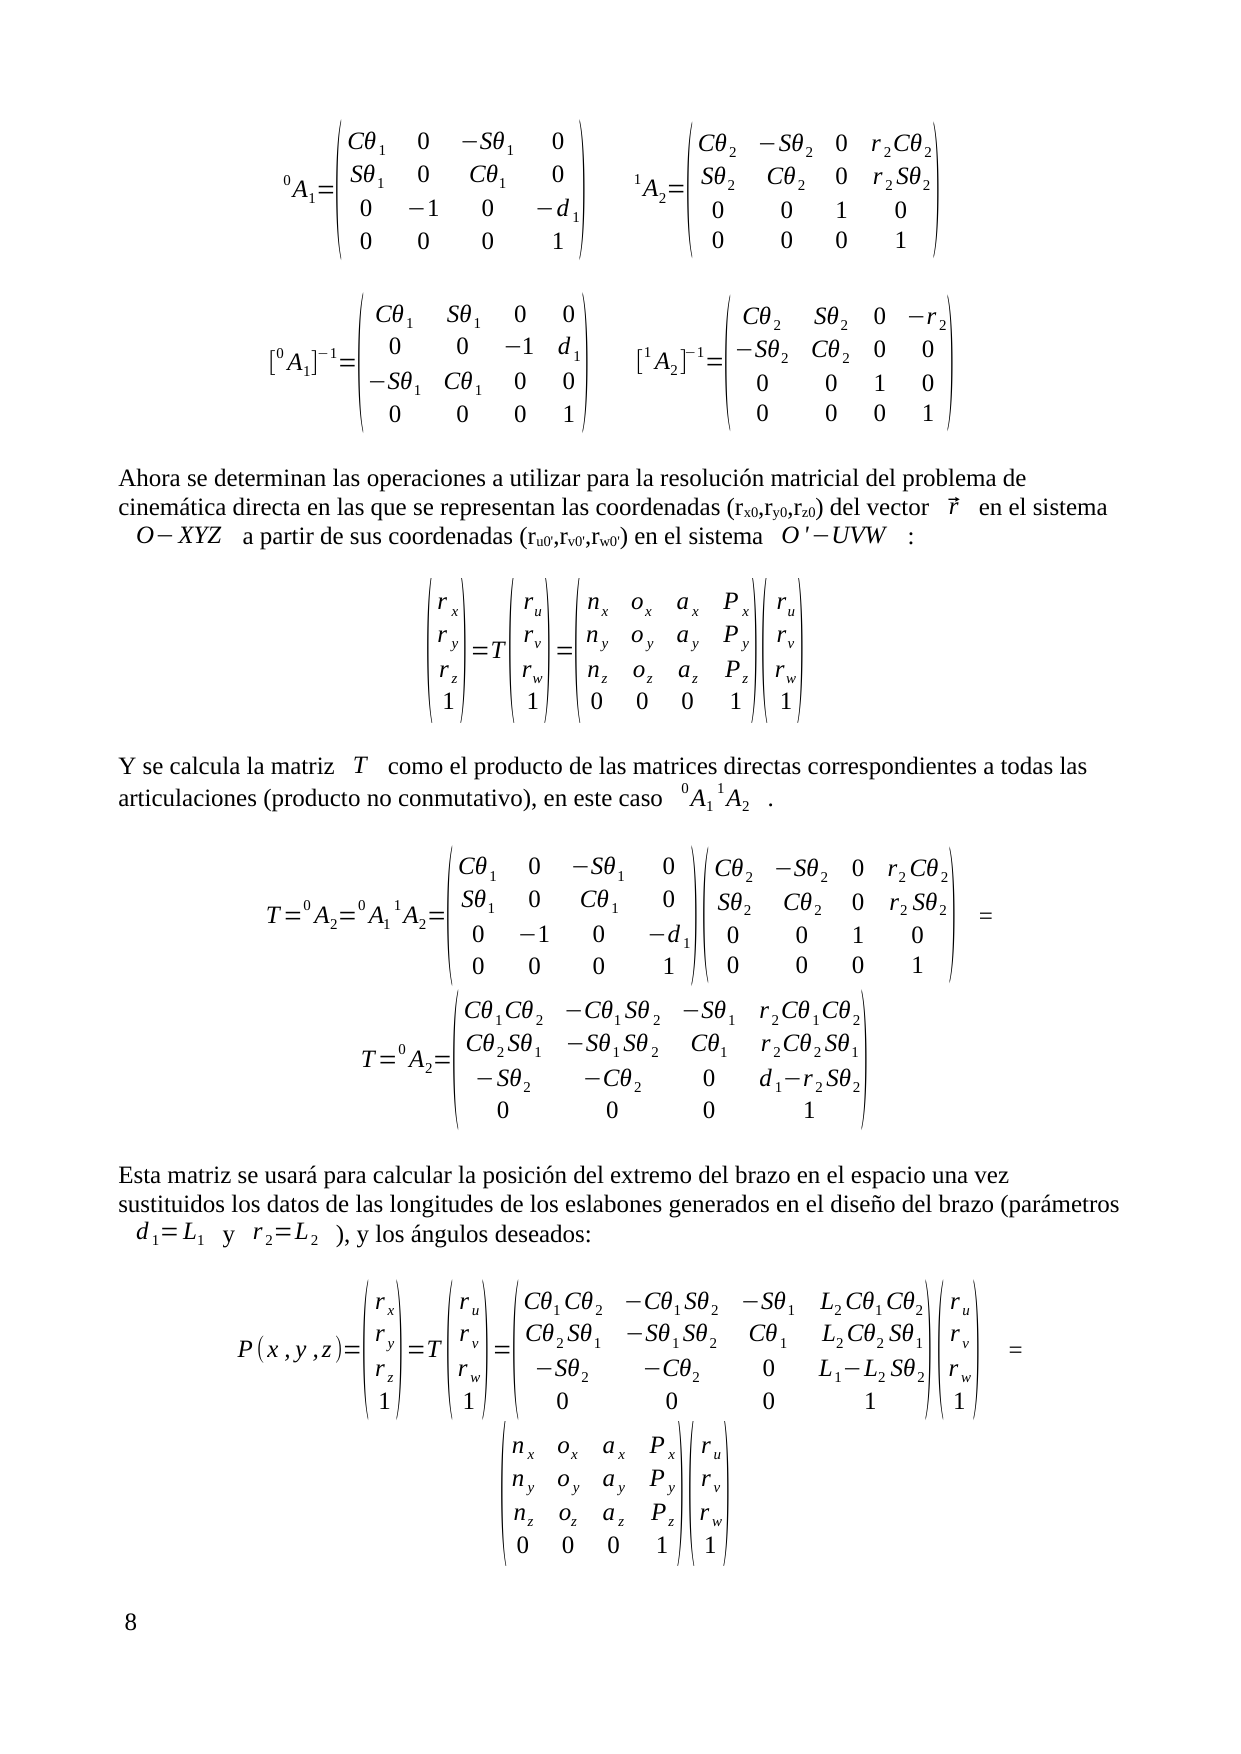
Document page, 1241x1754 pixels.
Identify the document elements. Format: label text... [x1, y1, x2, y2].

text Ahora se determinan las operaciones a utilizar para la resolución matricial del problema de cinemática directa en las que se representan las coordenadas (rx0,ry0,rz0) del vectoren el sistemaa partir de sus coordenadas (ru0',rv0',rw0') en el sistema: [118, 463, 1122, 550]
text Y se calcula la matrizcomo el producto de las matrices directas correspondientes a todas las articulaciones (producto no conmutativo), en este caso. [118, 751, 1122, 815]
text = [118, 843, 1122, 987]
text Esta matriz se usará para calcular la posición del extremo del brazo en el espacio una vez sustituidos los datos de las longitudes de los eslabones generados en el diseño del brazo (parámetros y), y los ángulos deseados: [118, 1160, 1122, 1249]
text = [118, 1278, 1122, 1422]
